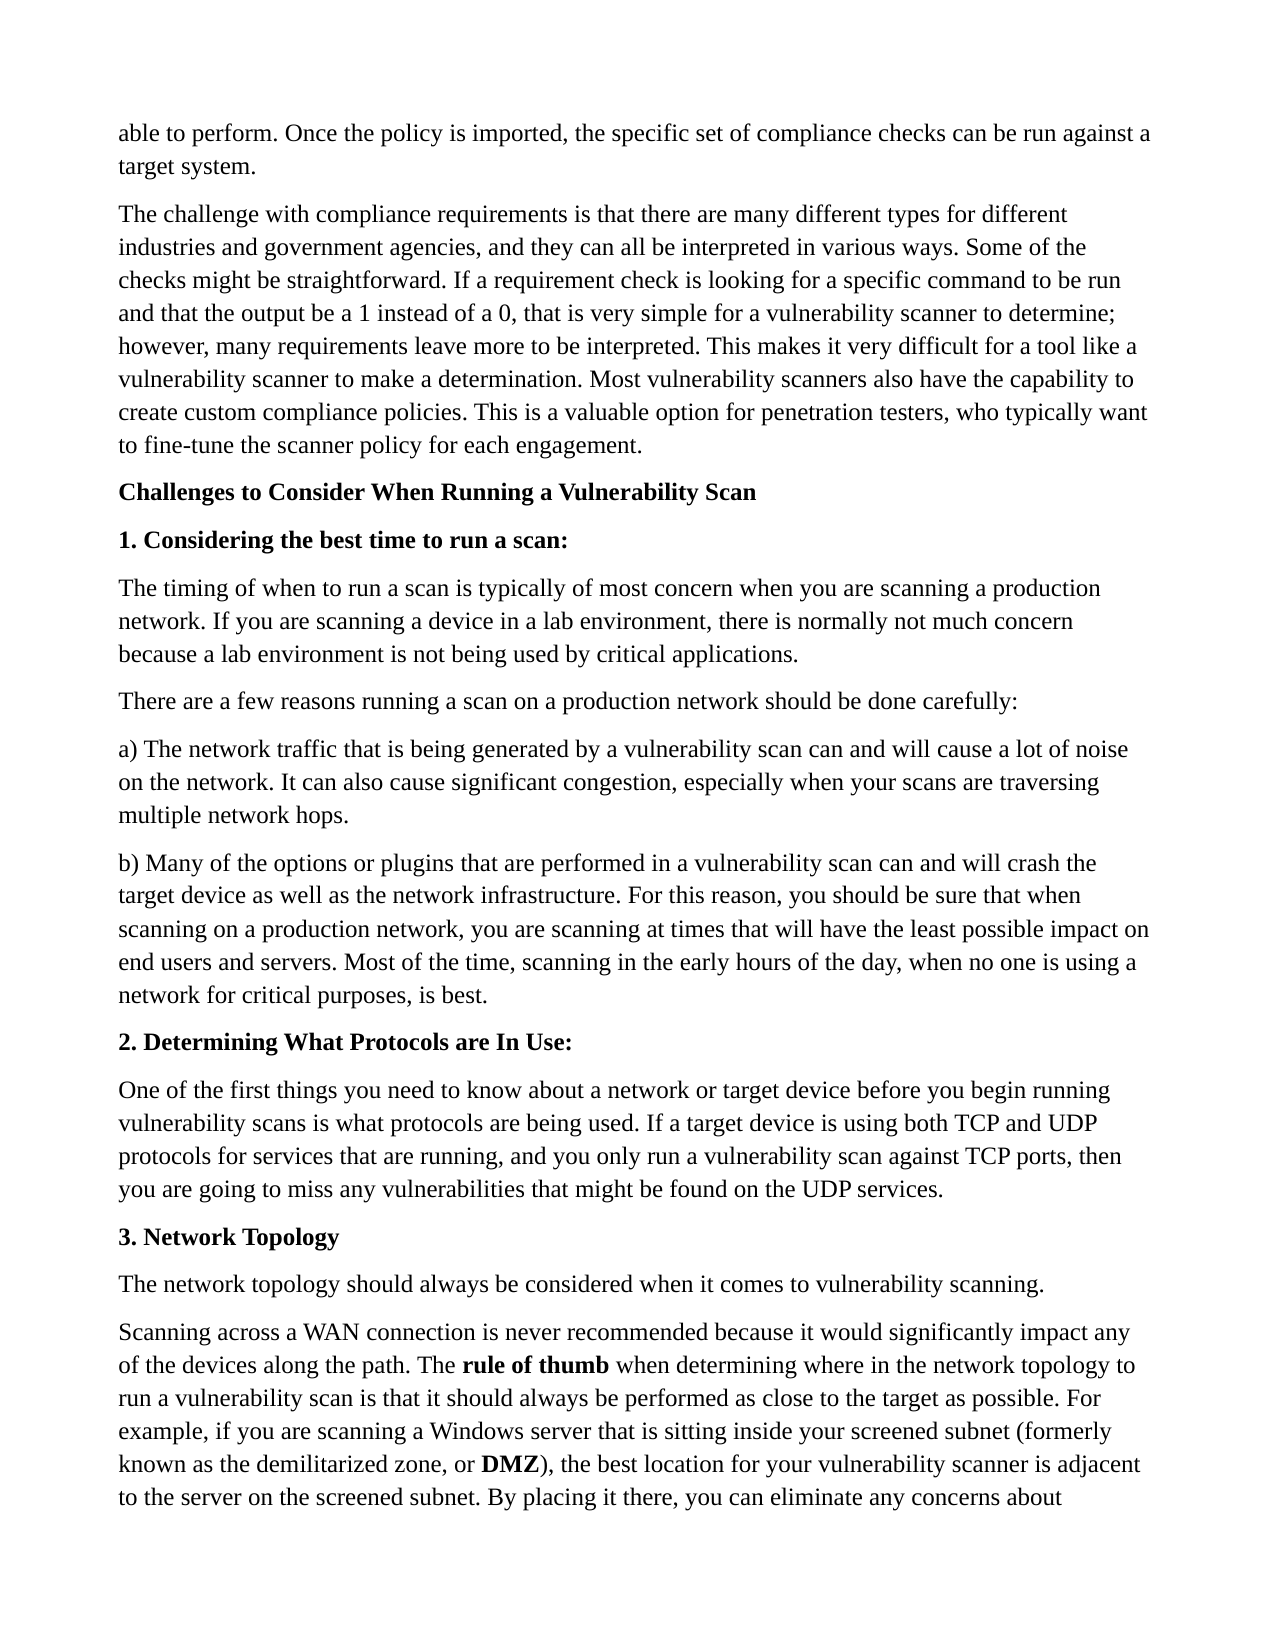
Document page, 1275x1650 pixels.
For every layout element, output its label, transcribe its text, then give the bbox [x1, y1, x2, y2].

text Challenges to Consider When Running a Vulnerability Scan [118, 477, 1157, 506]
text The network topology should always be considered when it comes to vulnerability scanning. [118, 1269, 1157, 1298]
text b) Many of the options or plugins that are performed in a vulnerability scan can and will crash the target device as well as the network infrastructure. For this reason, you should be sure that when scanning on a production network, you are scanning at times that will have the least possible impact on end users and servers. Most of the time, scanning in the early hours of the day, when no one is using a network for critical purposes, is best. [118, 848, 1157, 1008]
text 3. Network Topology [118, 1222, 1157, 1250]
text Scanning across a WAN connection is never recommended because it would significantly impact any of the devices along the path. The rule of thumb when determining where in the network topology to run a vulnerability scan is that it should always be performed as close to the target as possible. For example, if you are scanning a Windows server that is sitting inside your screened subnet (formerly known as the demilitarized zone, or DMZ), the best location for your vulnerability scanner is adjacent to the server on the screened subnet. By placing it there, you can eliminate any concerns about [118, 1317, 1157, 1511]
text 2. Determining What Protocols are In Use: [118, 1027, 1157, 1056]
text There are a few reasons running a scan on a production network should be done carefully: [118, 686, 1157, 715]
text 1. Considering the best time to run a scan: [118, 525, 1157, 554]
text The timing of when to run a scan is typically of most concern when you are scanning a production network. If you are scanning a device in a lab environment, there is normally not much concern because a lab environment is not being used by critical applications. [118, 573, 1157, 667]
text able to perform. Once the policy is imported, the specific set of compliance checks can be run against a target system. [118, 118, 1157, 180]
text One of the first things you need to know about a network or target device before you begin running vulnerability scans is what protocols are being used. If a target device is using both TCP and UDP protocols for services that are running, and you only run a vulnerability scan against TCP ports, then you are going to miss any vulnerabilities that might be found on the UDP services. [118, 1075, 1157, 1203]
text The challenge with compliance requirements is that there are many different types for different industries and government agencies, and they can all be interpreted in various ways. Some of the checks might be straightforward. If a requirement check is looking for a specific command to be run and that the output be a 1 instead of a 0, that is very simple for a vulnerability scanner to determine; however, many requirements leave more to be interpreted. This makes it very difficult for a tool like a vulnerability scanner to make a determination. Most vulnerability scanners also have the capability to create custom compliance policies. This is a valuable option for penetration testers, who typically want to fine-tune the scanner policy for each engagement. [118, 199, 1157, 459]
text a) The network traffic that is being generated by a vulnerability scan can and will cause a lot of noise on the network. It can also cause significant congestion, especially when your scans are traversing multiple network hops. [118, 734, 1157, 829]
